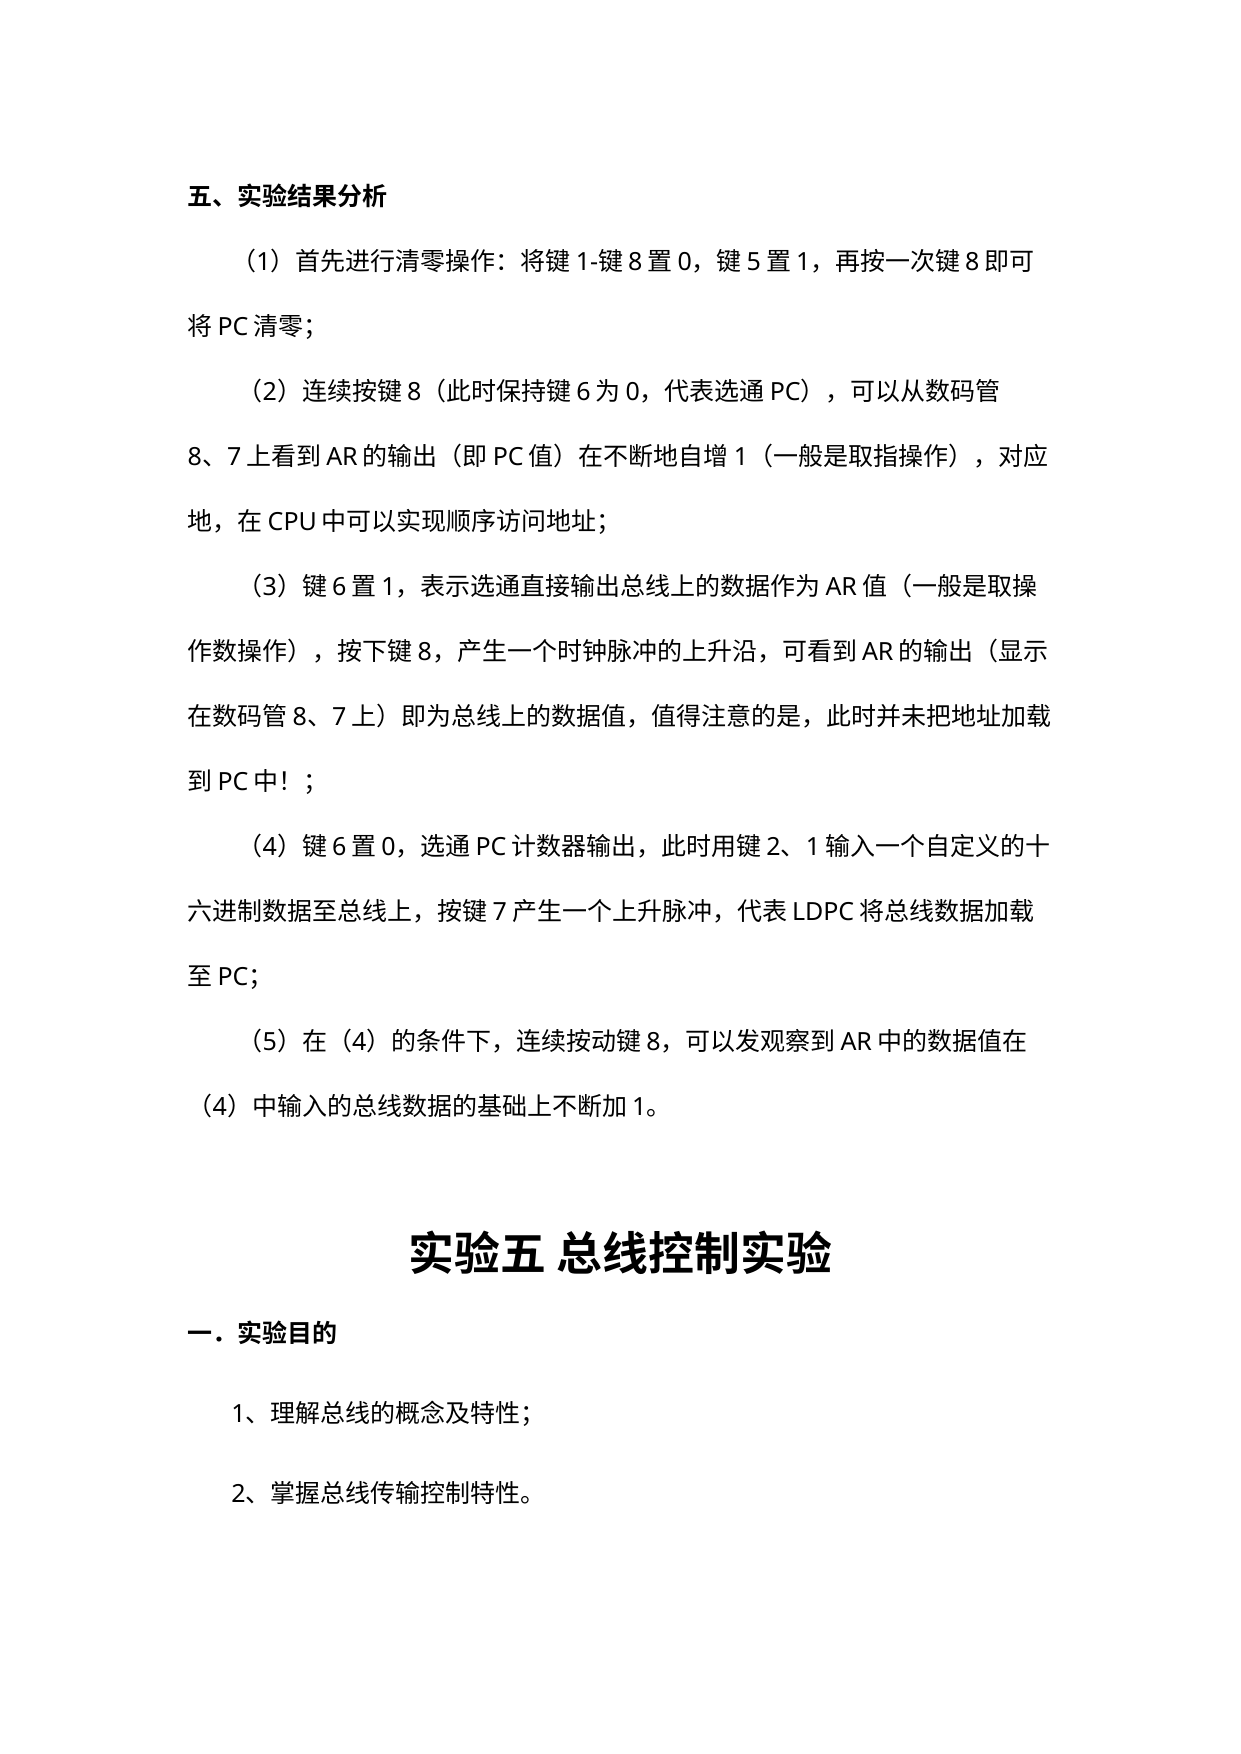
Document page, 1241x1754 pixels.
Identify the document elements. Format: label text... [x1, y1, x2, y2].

text （5）在（4）的条件下，连续按动键8，可以发观察到AR中的数据值在（4）中输入的总线数据的基础上不断加1。 [187, 1007, 1053, 1137]
text 实验五 总线控制实验 [187, 1202, 1053, 1299]
text 五、实验结果分析 [187, 162, 1053, 227]
text （3）键6置1，表示选通直接输出总线上的数据作为AR值（一般是取操作数操作），按下键8，产生一个时钟脉冲的上升沿，可看到AR的输出（显示在数码管8、7上）即为总线上的数据值，值得注意的是，此时并未把地址加载到PC中！； [187, 552, 1053, 812]
text （4）键6置0，选通PC计数器输出，此时用键2、1输入一个自定义的十六进制数据至总线上，按键7产生一个上升脉冲，代表LDPC将总线数据加载至PC； [187, 812, 1053, 1007]
text （1）首先进行清零操作：将键1-键8置0，键5置1，再按一次键8即可将PC清零； [187, 227, 1053, 357]
text （2）连续按键8（此时保持键6为0，代表选通PC），可以从数码管8、7上看到AR的输出（即PC值）在不断地自增1（一般是取指操作），对应地，在CPU中可以实现顺序访问地址； [187, 357, 1053, 552]
text 1、理解总线的概念及特性； [187, 1379, 1053, 1444]
text 2、掌握总线传输控制特性。 [187, 1459, 1053, 1524]
text 一．实验目的 [187, 1299, 1053, 1364]
